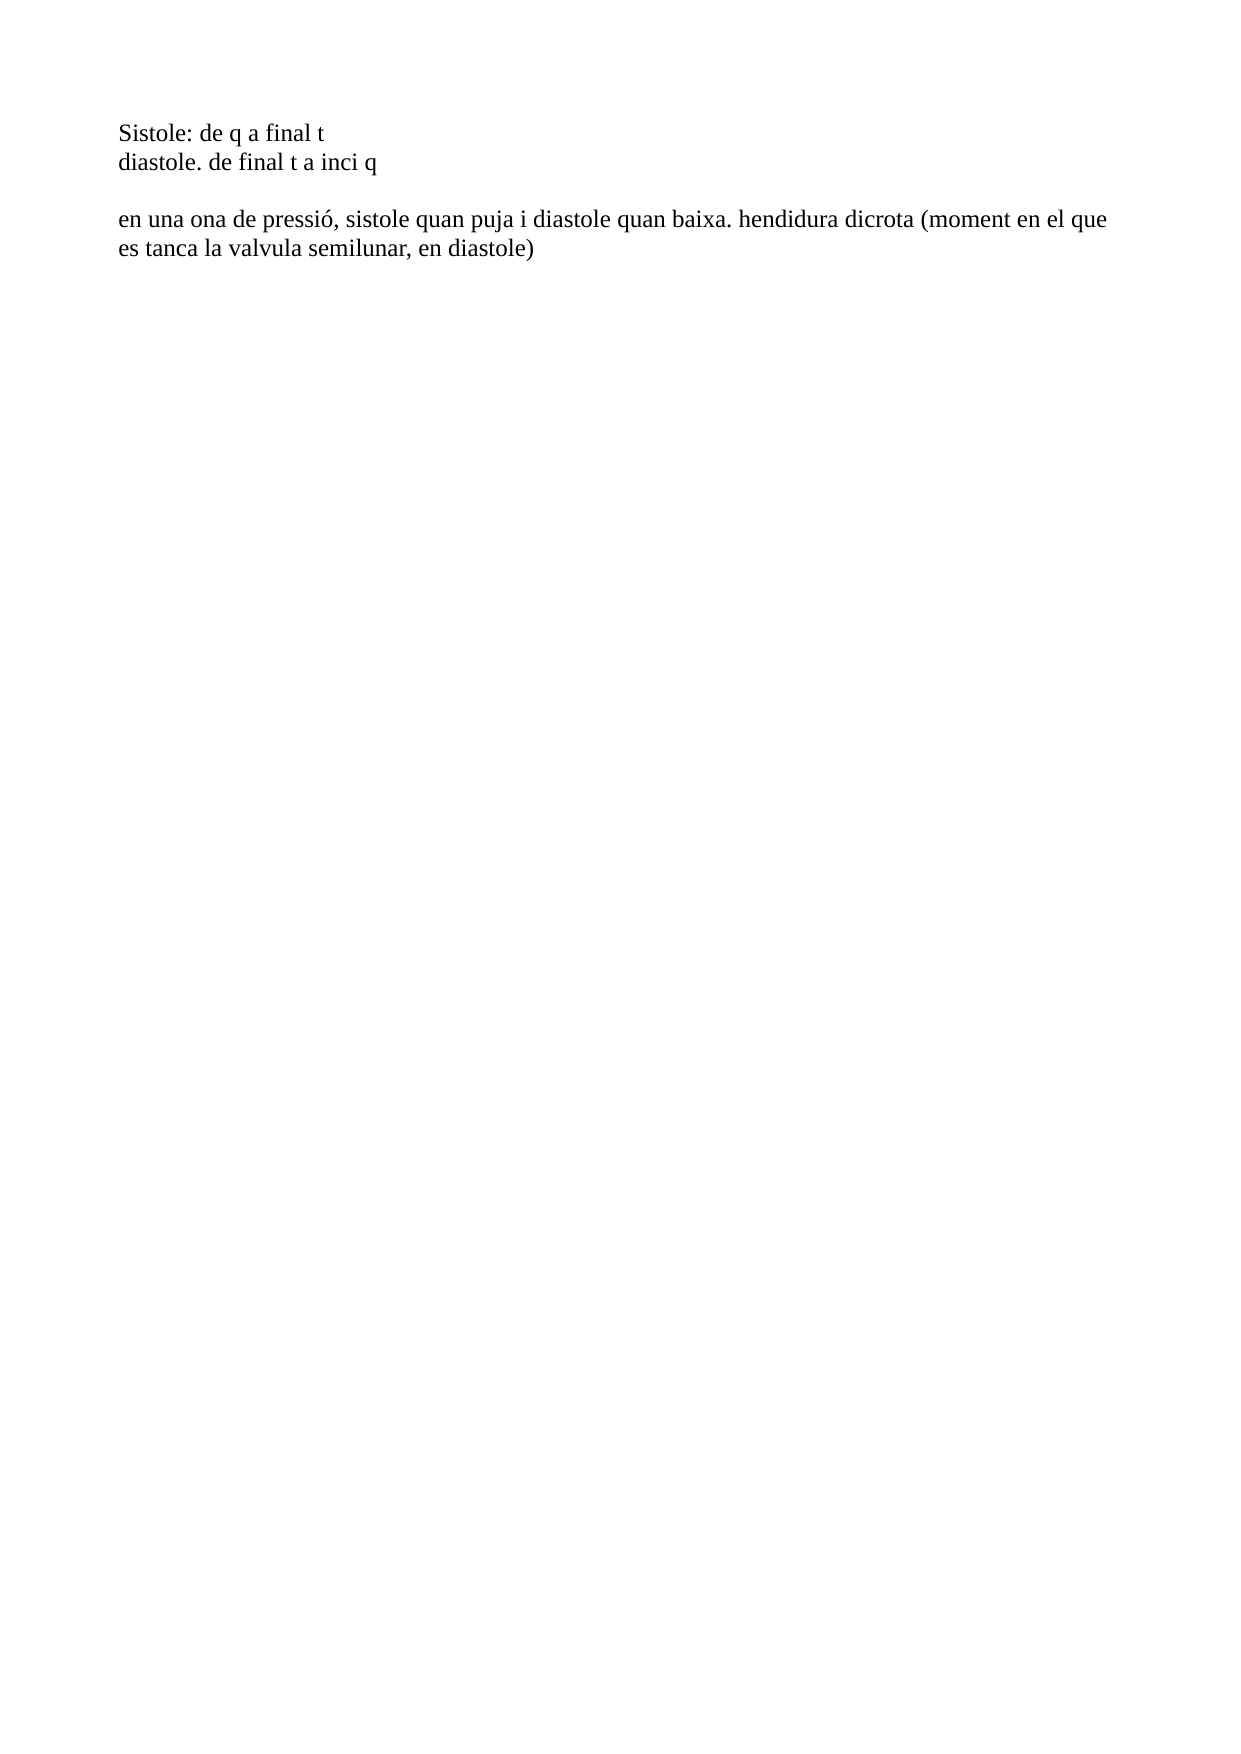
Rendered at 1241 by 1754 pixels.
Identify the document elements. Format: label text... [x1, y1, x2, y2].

text diastole. de final t a inci q [118, 147, 1122, 176]
text en una ona de pressió, sistole quan puja i diastole quan baixa. hendidura dicrota (moment en el que es tanca la valvula semilunar, en diastole) [118, 204, 1122, 262]
text Sistole: de q a final t [118, 118, 1122, 147]
